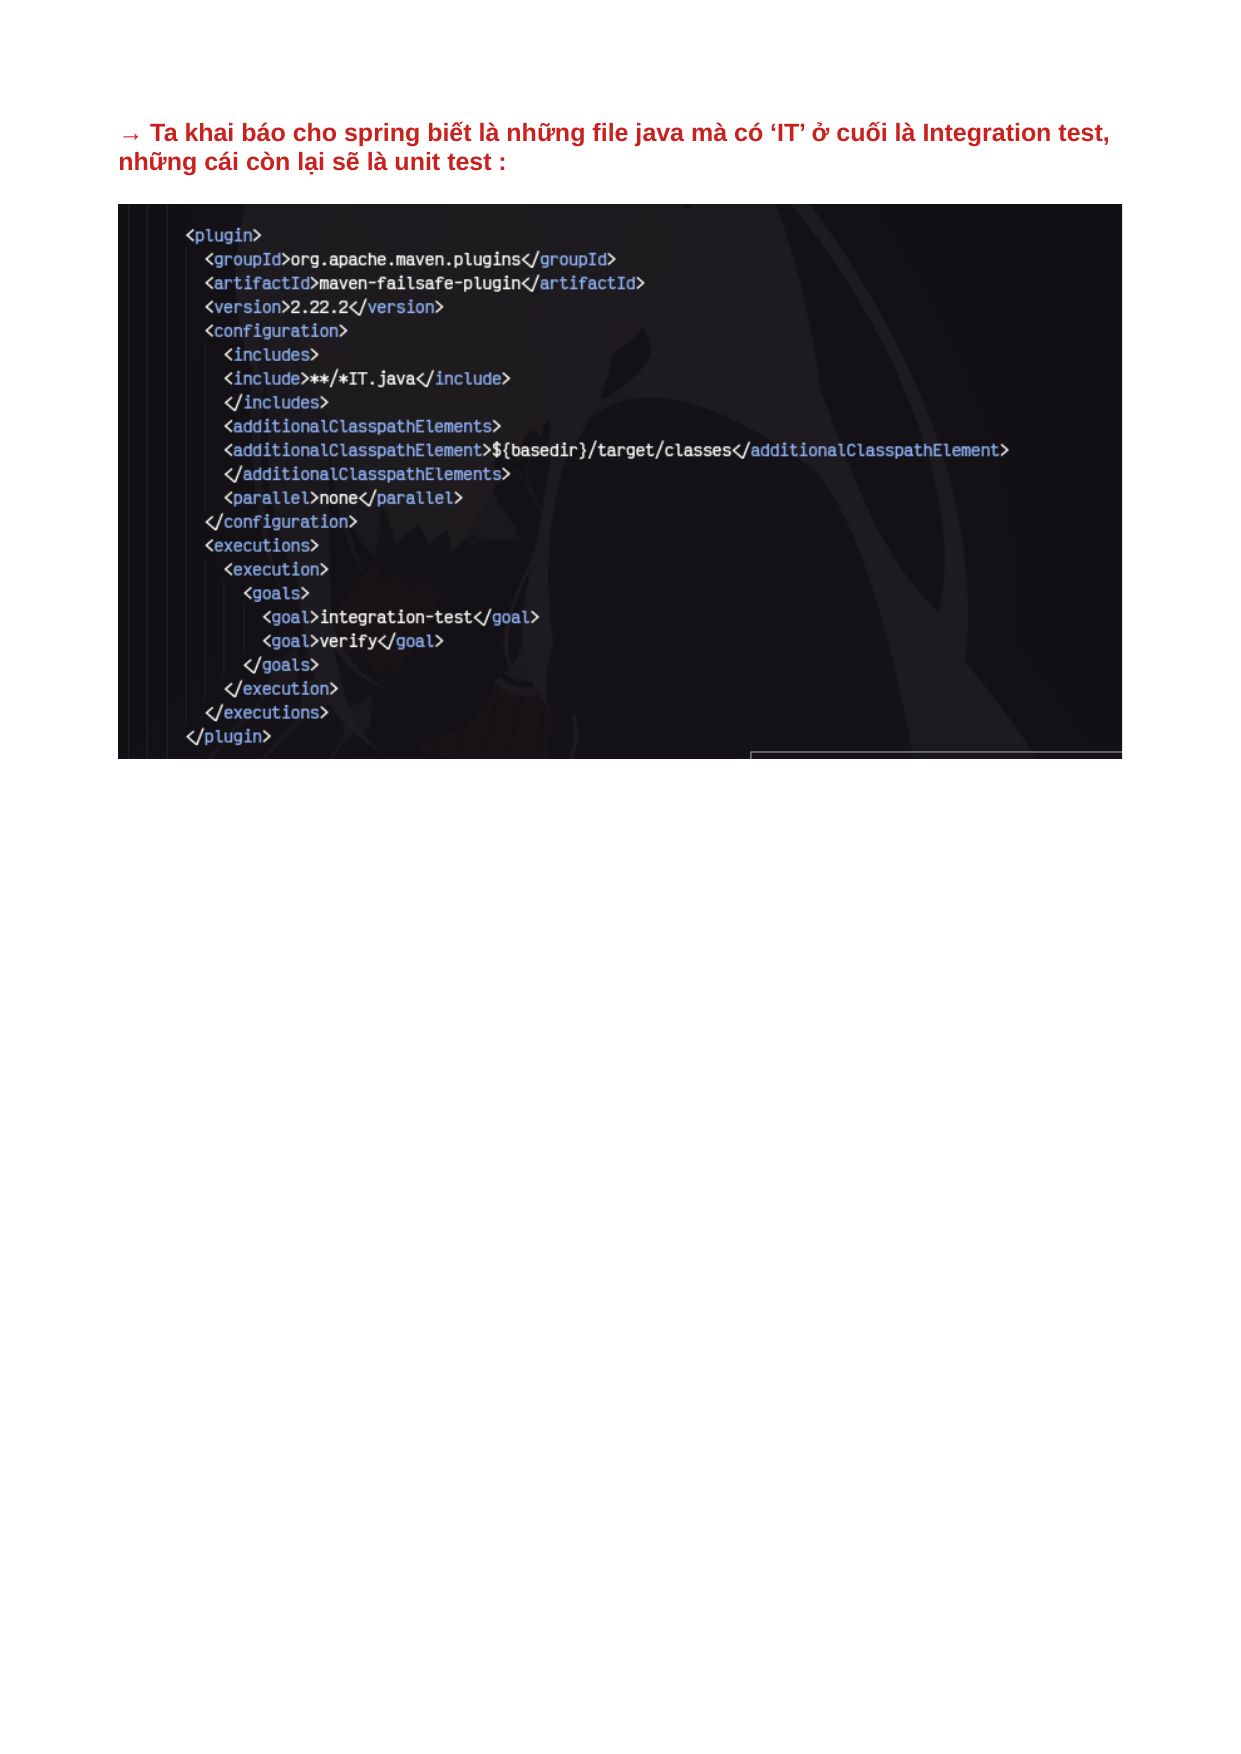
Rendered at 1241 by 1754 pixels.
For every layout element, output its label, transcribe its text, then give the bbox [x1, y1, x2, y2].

text những cái còn lại sẽ là unit test : [118, 147, 1122, 176]
text → Ta khai báo cho spring biết là những file java mà có ‘IT’ ở cuối là Integration test, [118, 118, 1122, 147]
picture [118, 204, 1123, 759]
